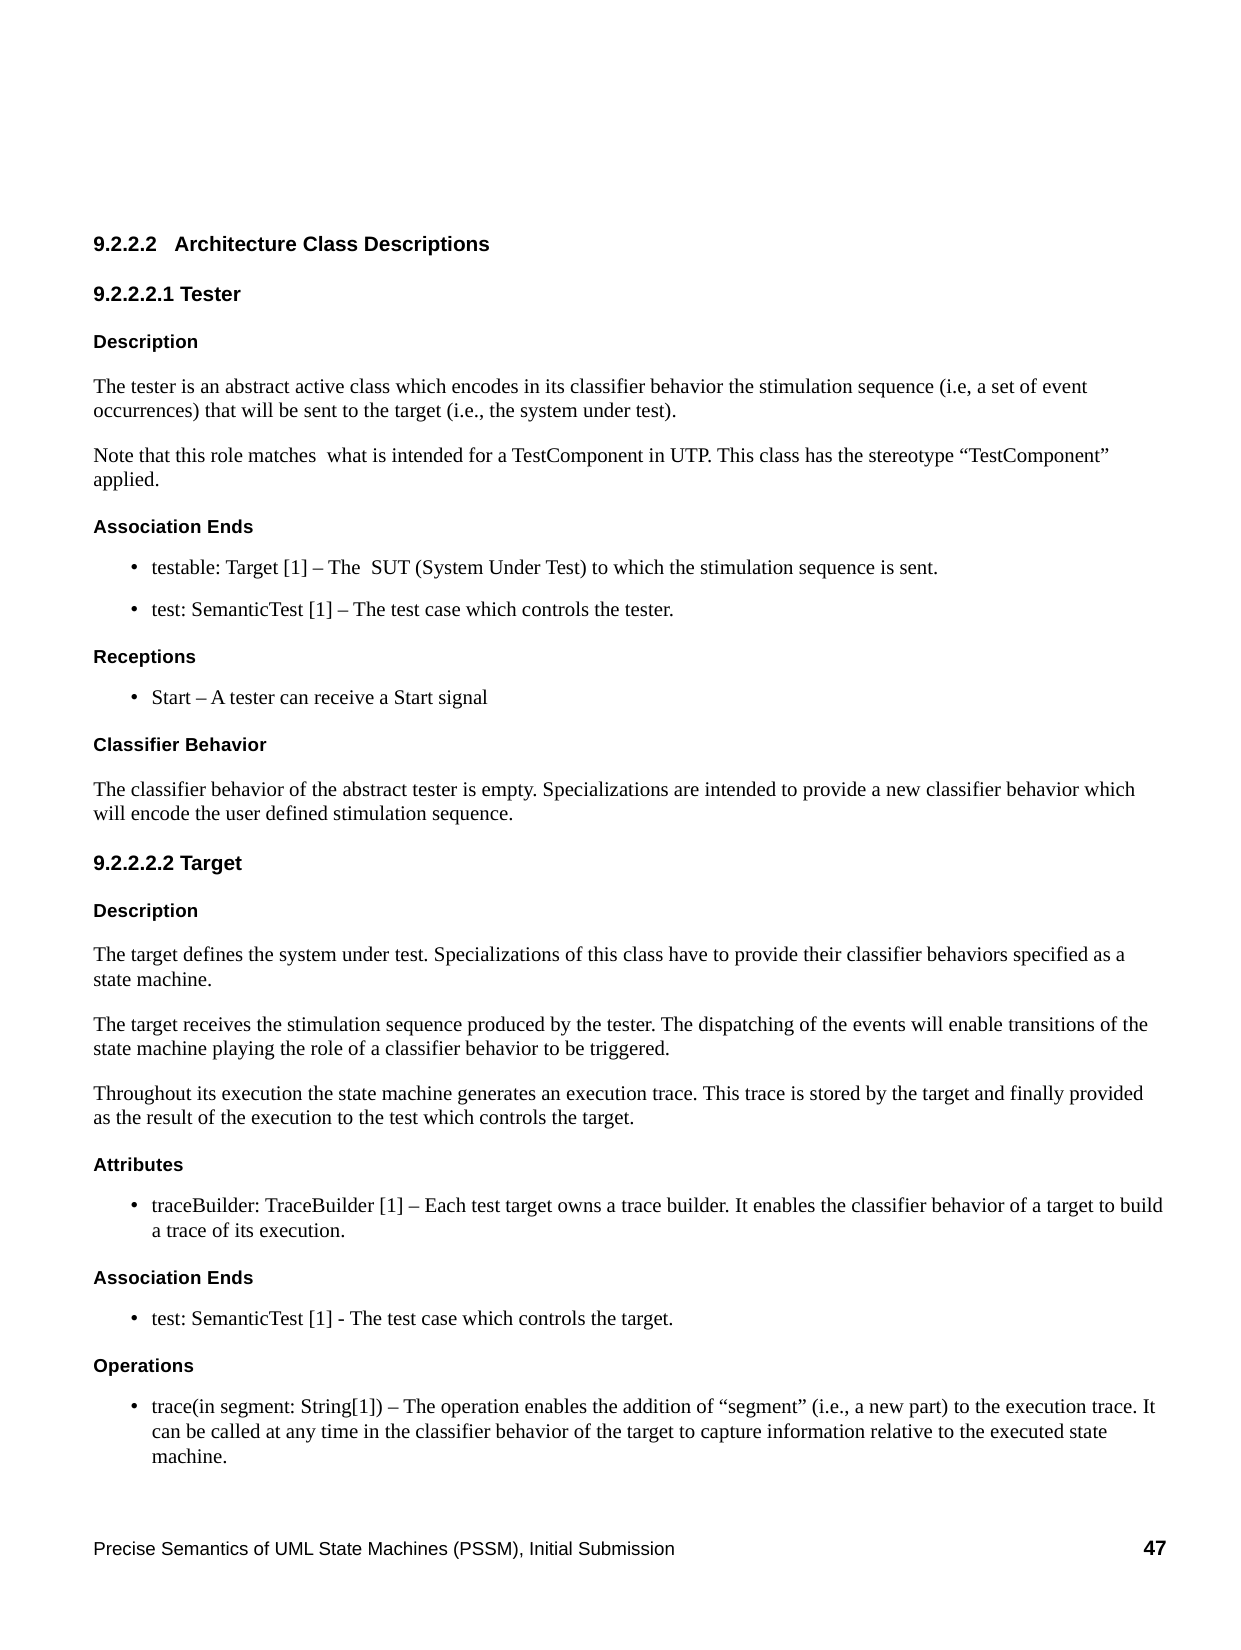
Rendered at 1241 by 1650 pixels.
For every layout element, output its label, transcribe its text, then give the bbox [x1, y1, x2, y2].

list test: SemanticTest [1] – The test case which controls the tester. [131, 596, 1164, 621]
subtitle Description [93, 900, 1164, 921]
subtitle Receptions [93, 646, 1164, 667]
subtitle Attributes [93, 1154, 1164, 1175]
text The target receives the stimulation sequence produced by the tester. The dispatching of the events will enable transitions of the state machine playing the role of a classifier behavior to be triggered. [93, 1012, 1164, 1060]
text Note that this role matches what is intended for a TestComponent in UTP. This class has the stereotype “TestComponent” applied. [93, 443, 1164, 491]
text The classifier behavior of the abstract tester is empty. Specializations are intended to provide a new classifier behavior which will encode the user defined stimulation sequence. [93, 777, 1164, 825]
list trace(in segment: String[1]) – The operation enables the addition of “segment” (i.e., a new part) to the execution trace. It can be called at any time in the classifier behavior of the target to capture information relative to the executed state machine. [131, 1393, 1164, 1468]
list test: SemanticTest [1] - The test case which controls the target. [131, 1305, 1164, 1330]
list Start – A tester can receive a Start signal [131, 684, 1164, 709]
subtitle Description [93, 331, 1164, 353]
subtitle Architecture Class Descriptions [93, 231, 1164, 256]
text The target defines the system under test. Specializations of this class have to provide their classifier behaviors specified as a state machine. [93, 942, 1164, 991]
subtitle Classifier Behavior [93, 734, 1164, 756]
list testable: Target [1] – The SUT (System Under Test) to which the stimulation sequence is sent. [131, 554, 1164, 579]
subtitle Tester [93, 281, 1164, 306]
subtitle Operations [93, 1355, 1164, 1377]
list traceBuilder: TraceBuilder [1] – Each test target owns a trace builder. It enables the classifier behavior of a target to build a trace of its execution. [131, 1192, 1164, 1242]
text Throughout its execution the state machine generates an execution trace. This trace is stored by the target and finally provided as the result of the execution to the test which controls the target. [93, 1081, 1164, 1129]
subtitle Target [93, 850, 1164, 875]
subtitle Association Ends [93, 516, 1164, 537]
text The tester is an abstract active class which encodes in its classifier behavior the stimulation sequence (i.e, a set of event occurrences) that will be sent to the target (i.e., the system under test). [93, 374, 1164, 422]
subtitle Association Ends [93, 1267, 1164, 1289]
